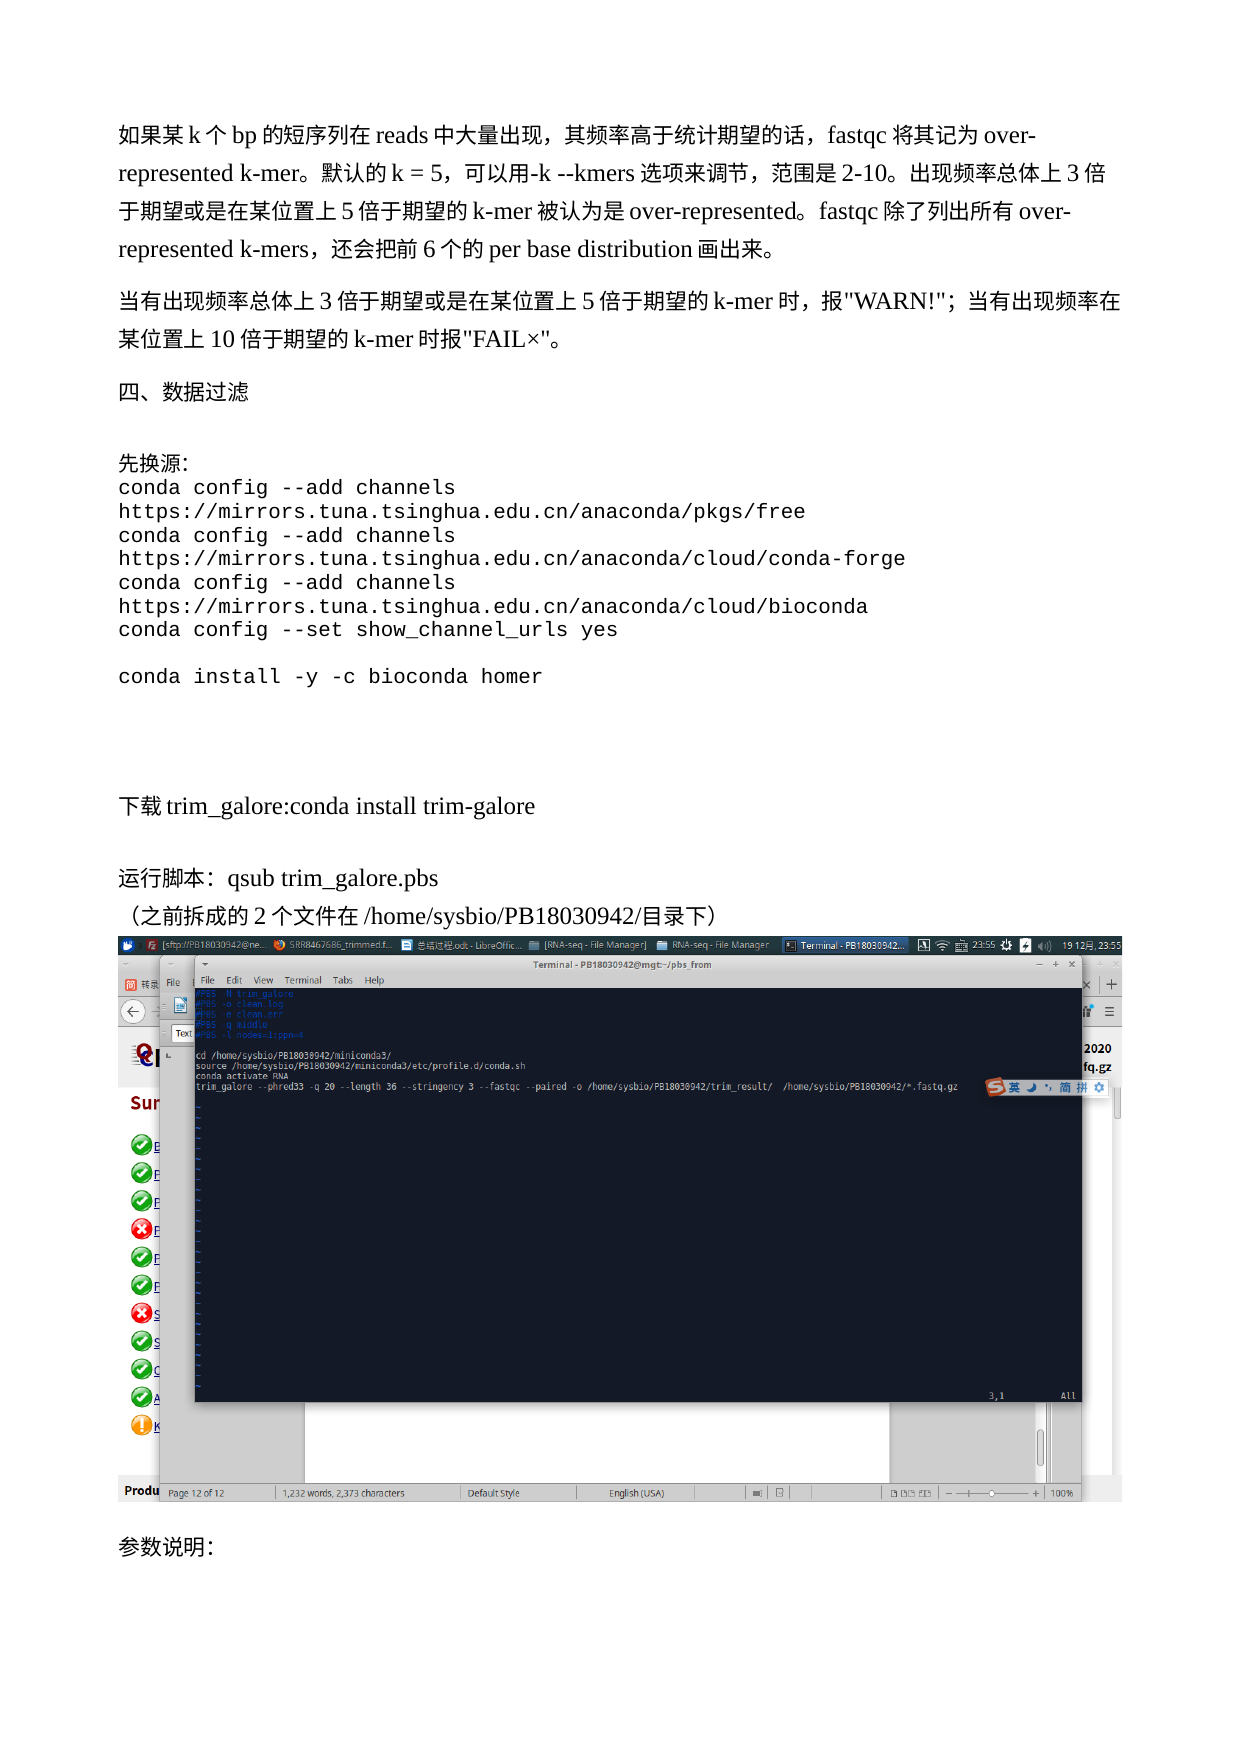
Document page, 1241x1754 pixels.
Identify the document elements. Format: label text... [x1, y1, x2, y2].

text 四、数据过滤 [118, 375, 1122, 406]
text conda config --add channels https://mirrors.tuna.tsinghua.edu.cn/anaconda/pkgs/free [118, 477, 1122, 525]
text 如果某k个bp的短序列在reads中大量出现，其频率高于统计期望的话，fastqc将其记为over-represented k-mer。默认的k = 5，可以用-k --kmers选项来调节，范围是2-10。出现频率总体上3倍于期望或是在某位置上5倍于期望的k-mer被认为是over-represented。fastqc除了列出所有over-represented k-mers，还会把前6个的per base distribution画出来。 [118, 118, 1122, 263]
text 参数说明： [118, 1530, 1122, 1562]
text 下载trim_galore:conda install trim-galore [118, 754, 1122, 855]
picture [118, 936, 1123, 1502]
text 先换源： [118, 447, 1122, 477]
text 当有出现频率总体上3倍于期望或是在某位置上5倍于期望的k-mer时，报"WARN!"；当有出现频率在某位置上10倍于期望的k-mer时报"FAIL×"。 [118, 284, 1122, 354]
text conda config --set show_channel_urls yes [118, 619, 1122, 643]
text conda install -y -c bioconda homer [118, 667, 1122, 690]
text conda config --add channels https://mirrors.tuna.tsinghua.edu.cn/anaconda/cloud/bioconda [118, 572, 1122, 619]
text conda config --add channels https://mirrors.tuna.tsinghua.edu.cn/anaconda/cloud/conda-forge [118, 525, 1122, 572]
text （之前拆成的2个文件在 /home/sysbio/PB18030942/目录下） [118, 899, 1122, 931]
text 运行脚本：qsub trim_galore.pbs [118, 861, 1122, 893]
